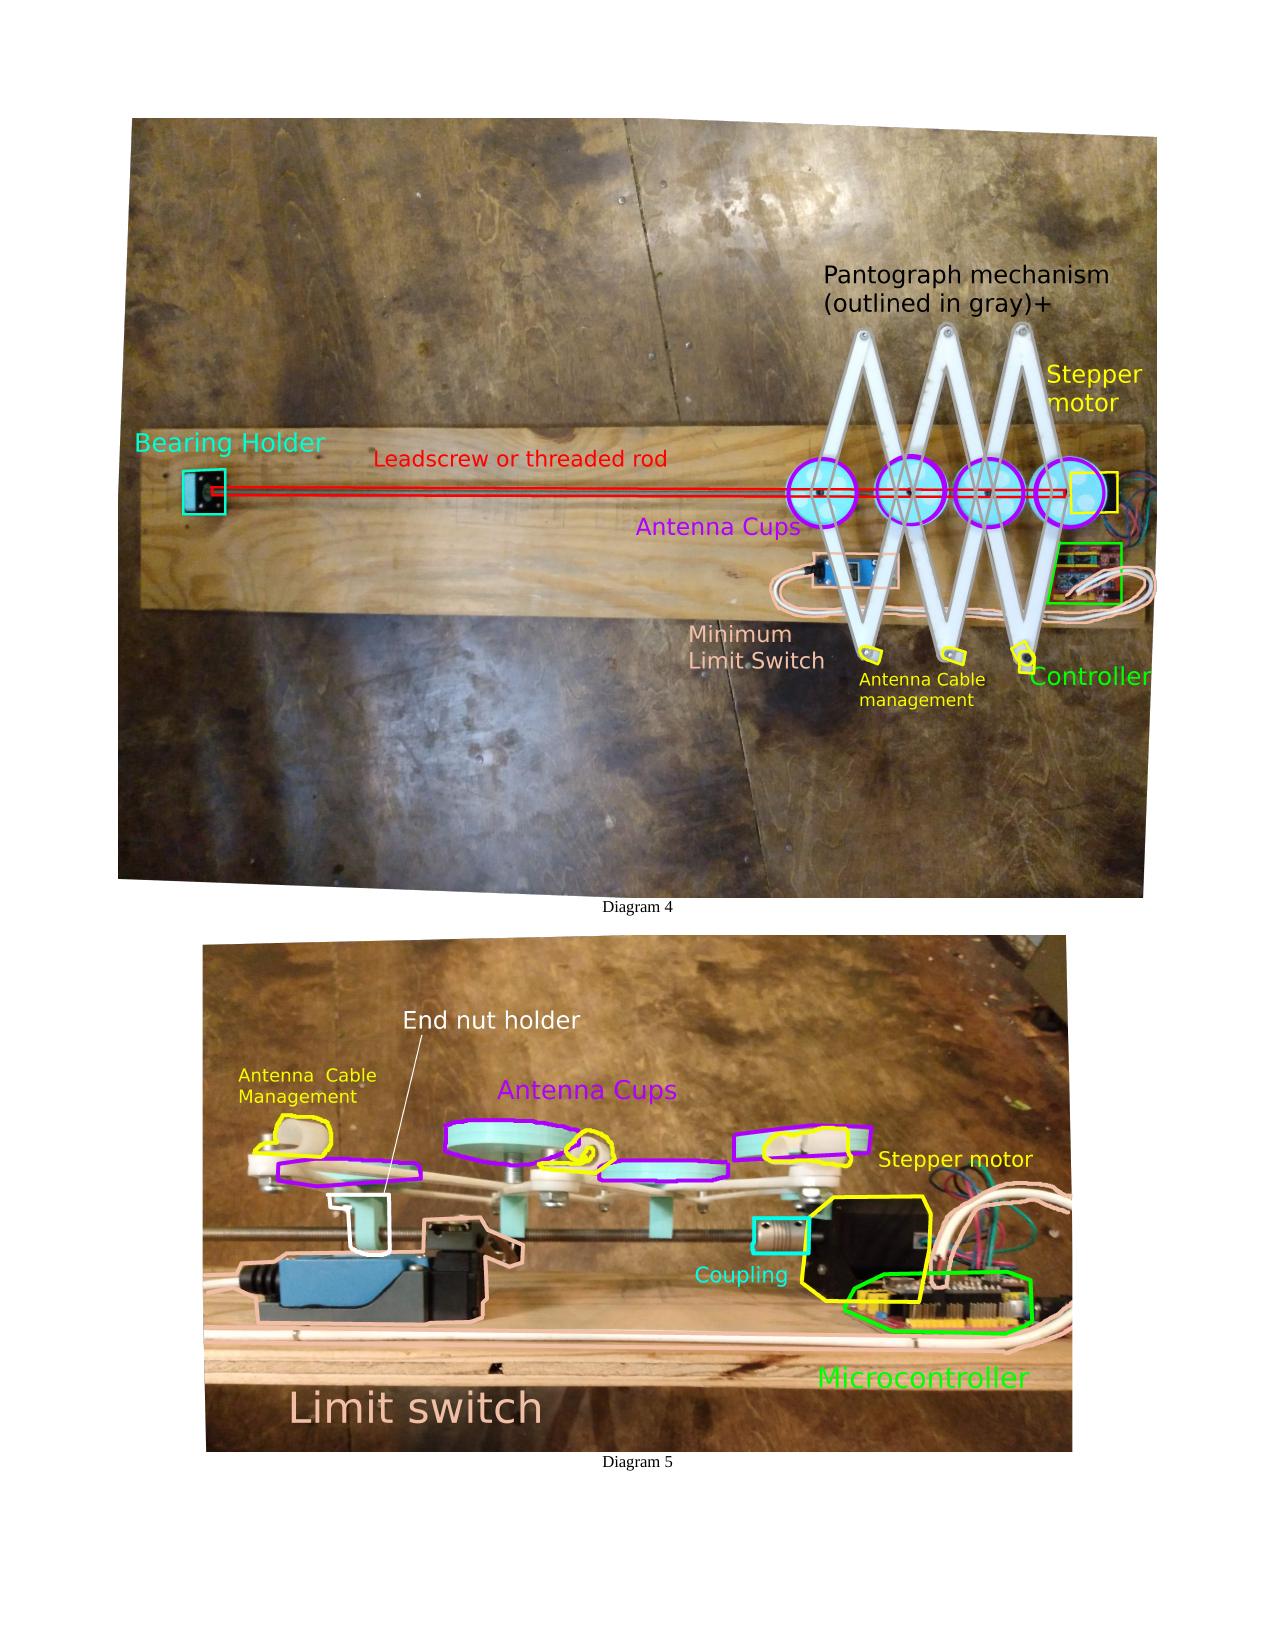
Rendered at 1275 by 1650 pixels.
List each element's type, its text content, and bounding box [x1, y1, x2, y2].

text Diagram 5 [118, 936, 1157, 1471]
picture [118, 118, 1157, 898]
text Diagram 4 [118, 898, 1157, 916]
picture [202, 935, 1073, 1452]
